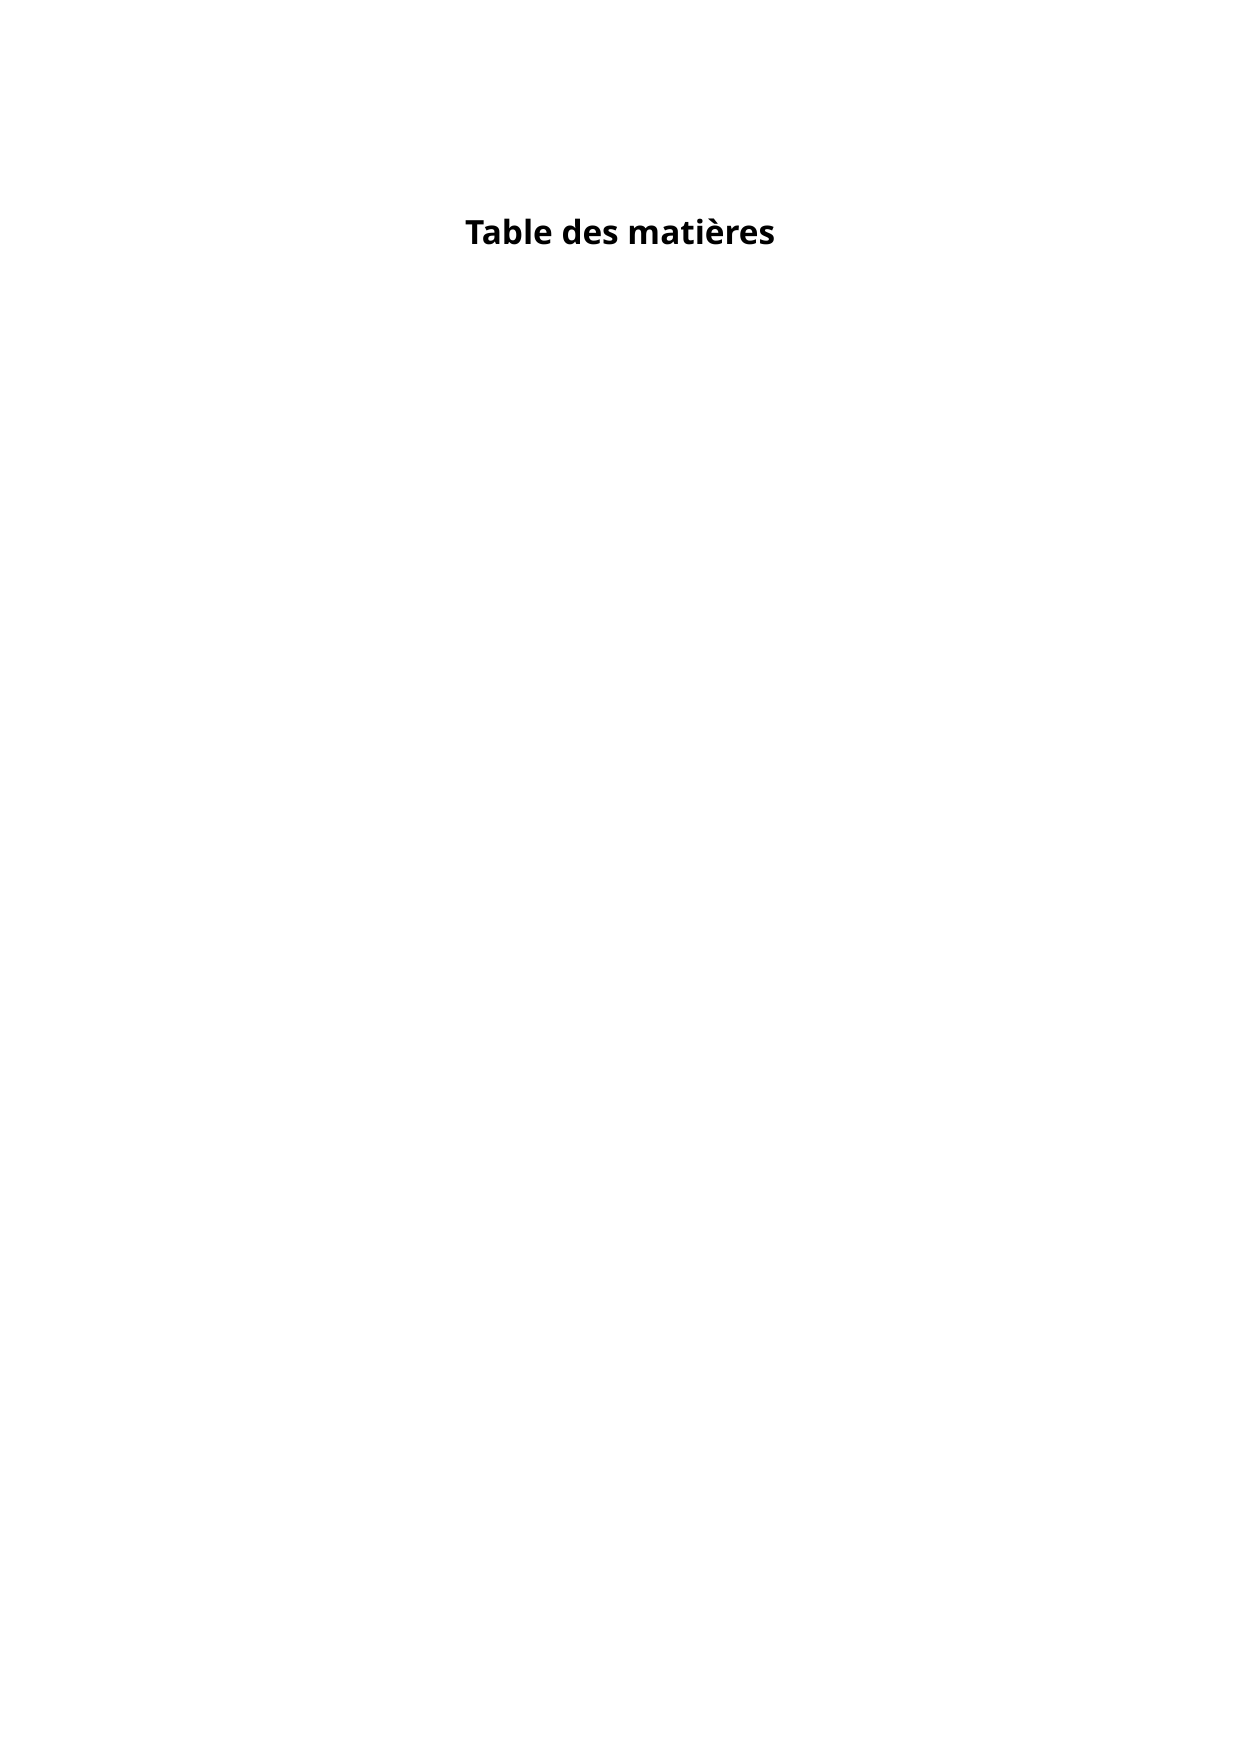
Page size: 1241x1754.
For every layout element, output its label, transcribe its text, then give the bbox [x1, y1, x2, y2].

text Table des matières [118, 209, 1122, 254]
